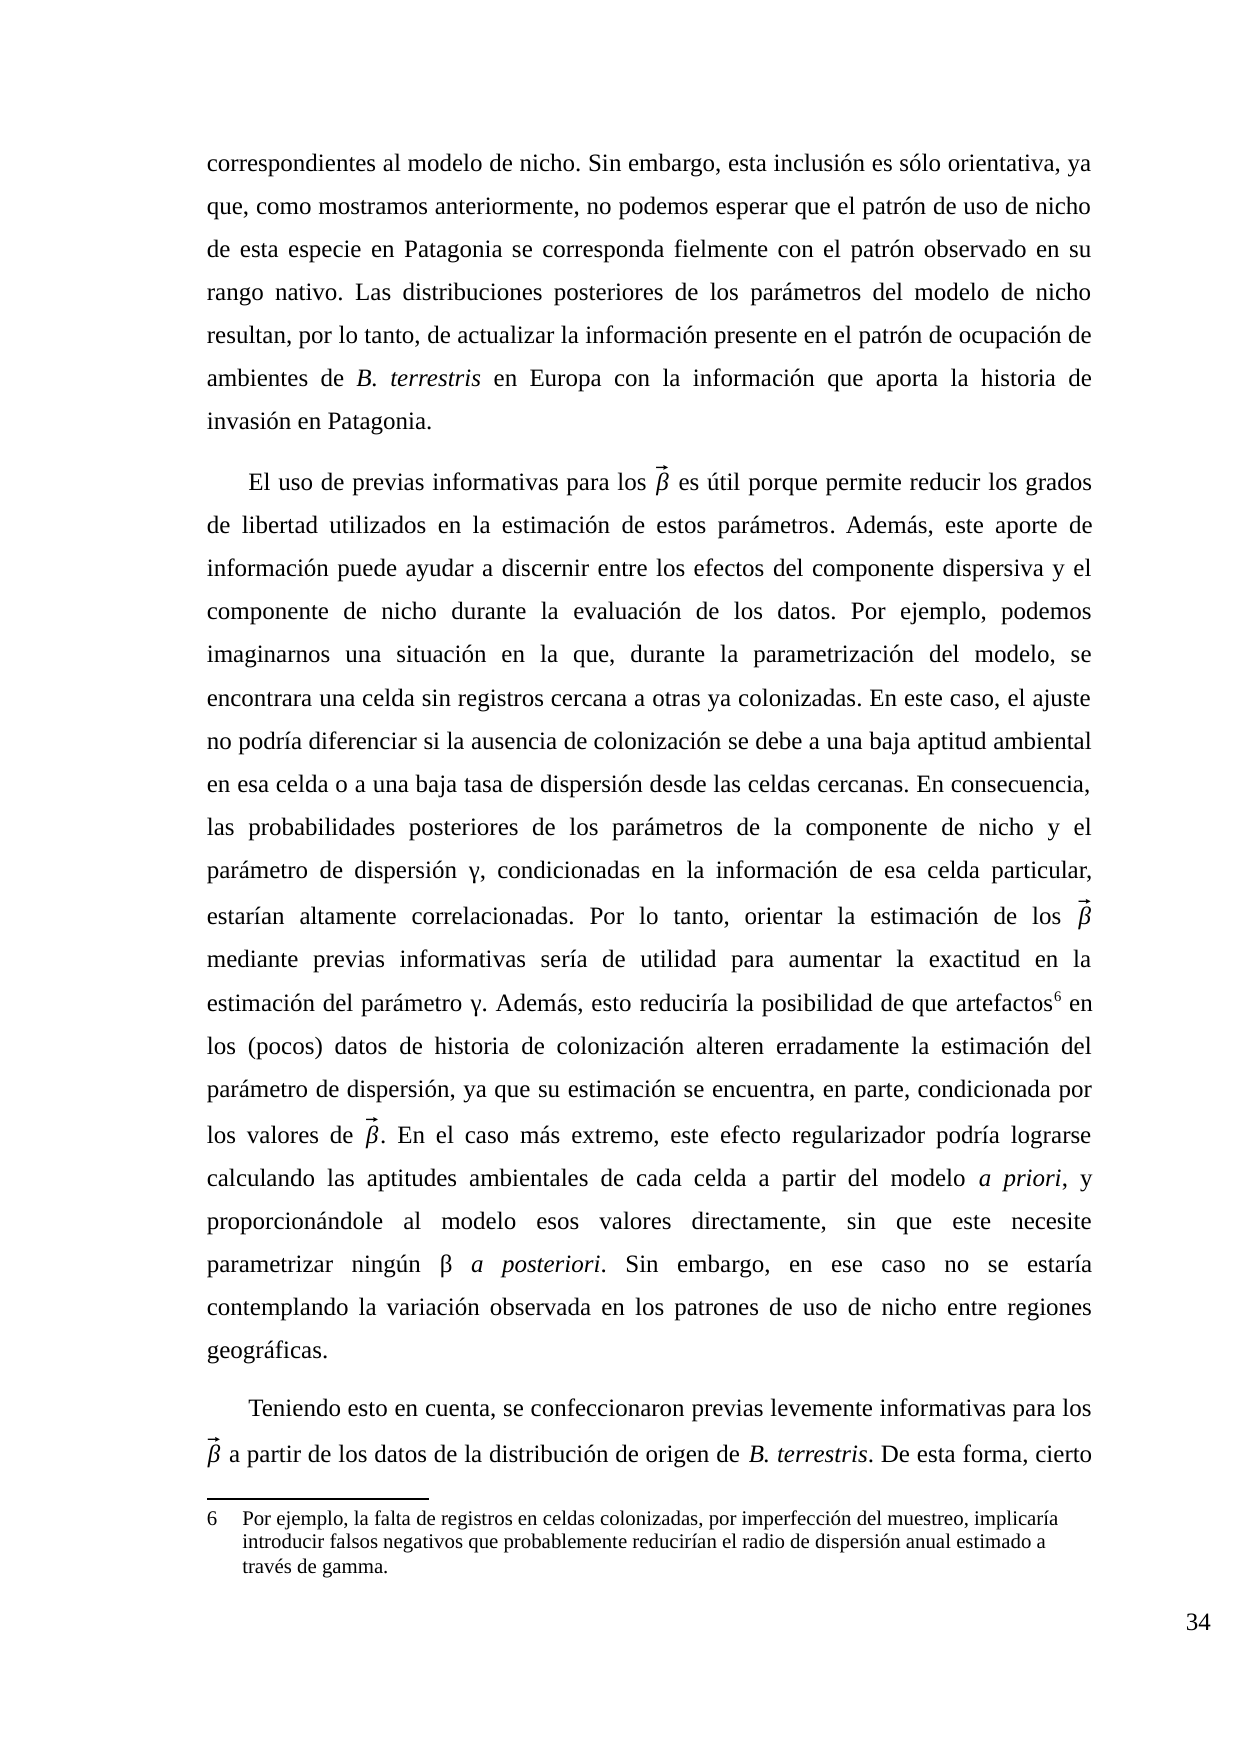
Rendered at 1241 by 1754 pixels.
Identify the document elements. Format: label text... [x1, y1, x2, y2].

text Para la estimación de esta componente de nicho del modelo de invasión, en el presente trabajo aprovecho el enfoque bayesiano para utilizar previas informativas acerca de las capacidades ecológicas de Bombus terrestris. Básicamente, utilizo la información disponible sobre el comportamiento de la especie en su región nativa para orientar la estimación de la distribución de probabilidad de los parámetros correspondientes al modelo de nicho. Sin embargo, esta inclusión es sólo orientativa, ya que, como mostramos anteriormente, no podemos esperar que el patrón de uso de nicho de esta especie en Patagonia se corresponda fielmente con el patrón observado en su rango nativo. Las distribuciones posteriores de los parámetros del modelo de nicho resultan, por lo tanto, de actualizar la información presente en el patrón de ocupación de ambientes de B. terrestris en Europa con la información que aporta la historia de invasión en Patagonia. [207, 148, 1093, 435]
text El uso de previas informativas para los es útil porque permite reducir los grados de libertad utilizados en la estimación de estos parámetros. Además, este aporte de información puede ayudar a discernir entre los efectos del componente dispersiva y el componente de nicho durante la evaluación de los datos. Por ejemplo, podemos imaginarnos una situación en la que, durante la parametrización del modelo, se encontrara una celda sin registros cercana a otras ya colonizadas. En este caso, el ajuste no podría diferenciar si la ausencia de colonización se debe a una baja aptitud ambiental en esa celda o a una baja tasa de dispersión desde las celdas cercanas. En consecuencia, las probabilidades posteriores de los parámetros de la componente de nicho y el parámetro de dispersión γ, condicionadas en la información de esa celda particular, estarían altamente correlacionadas. Por lo tanto, orientar la estimación de los mediante previas informativas sería de utilidad para aumentar la exactitud en la estimación del parámetro γ. Además, esto reduciría la posibilidad de que artefactos en los (pocos) datos de historia de colonización alteren erradamente la estimación del parámetro de dispersión, ya que su estimación se encuentra, en parte, condicionada por los valores de . En el caso más extremo, este efecto regularizador podría lograrse calculando las aptitudes ambientales de cada celda a partir del modelo a priori, y proporcionándole al modelo esos valores directamente, sin que este necesite parametrizar ningún β a posteriori. Sin embargo, en ese caso no se estaría contemplando la variación observada en los patrones de uso de nicho entre regiones geográficas. [207, 464, 1093, 1364]
text Por ejemplo, la falta de registros en celdas colonizadas, por imperfección del muestreo, implicaría introducir falsos negativos que probablemente reducirían el radio de dispersión anual estimado a través de gamma. [207, 1505, 1093, 1578]
text Teniendo esto en cuenta, se confeccionaron previas levemente informativas para los a partir de los datos de la distribución de origen de B. terrestris. De esta forma, cierto grado de cambio en el uso de nicho es contemplado, a la vez que se regulariza la parametrización frente a datos anómalos y se mejora la estimación en general por la reducción de grados de libertad utilizados en la estimación de los . El cálculo de estas distribuciones previas se realizó mediante la estimación de un modelo lineal generalizado (GLM) con la estructura del modelo de nicho señalado previamente (Ecuación 9). Para ello se tomaron los valores climáticos (PC1, PC2 y PC3) de todas las celdas de Europa con registros de B. terrestris y se les asignó un valor de la variable respuesta de 1 (Figura 6). Además, se muestrearon aleatoriamente una cantidad de puntos de background 10 veces mayor al número de celdas con registros para cubrir toda la región del rango nativo, a los cuales se les asignó un valor de la variable respuesta de 0. El ajuste se realizó con la función glm de R base (R Core Team, 2021), con una función de enlace logit y distribución binomial. Luego de ajustar el modelo, se construyeron las previas como funciones de densidad normal, centradas en el estimador puntual resultante del GLM y con un desvío estándar 5 veces mayor al error estándar del modelo (Tabla 1 y Tabla 2). Este último escalamiento se realizó con el objetivo de moderar el grado de determinismo de las previas sobre la estimación de la distribución posterior, para que así esta última pueda contemplar la variación en el uso de nicho asociada a, por ejemplo, diferencias en la disponibilidad de ambientes entre regiones. [207, 1393, 1093, 1468]
